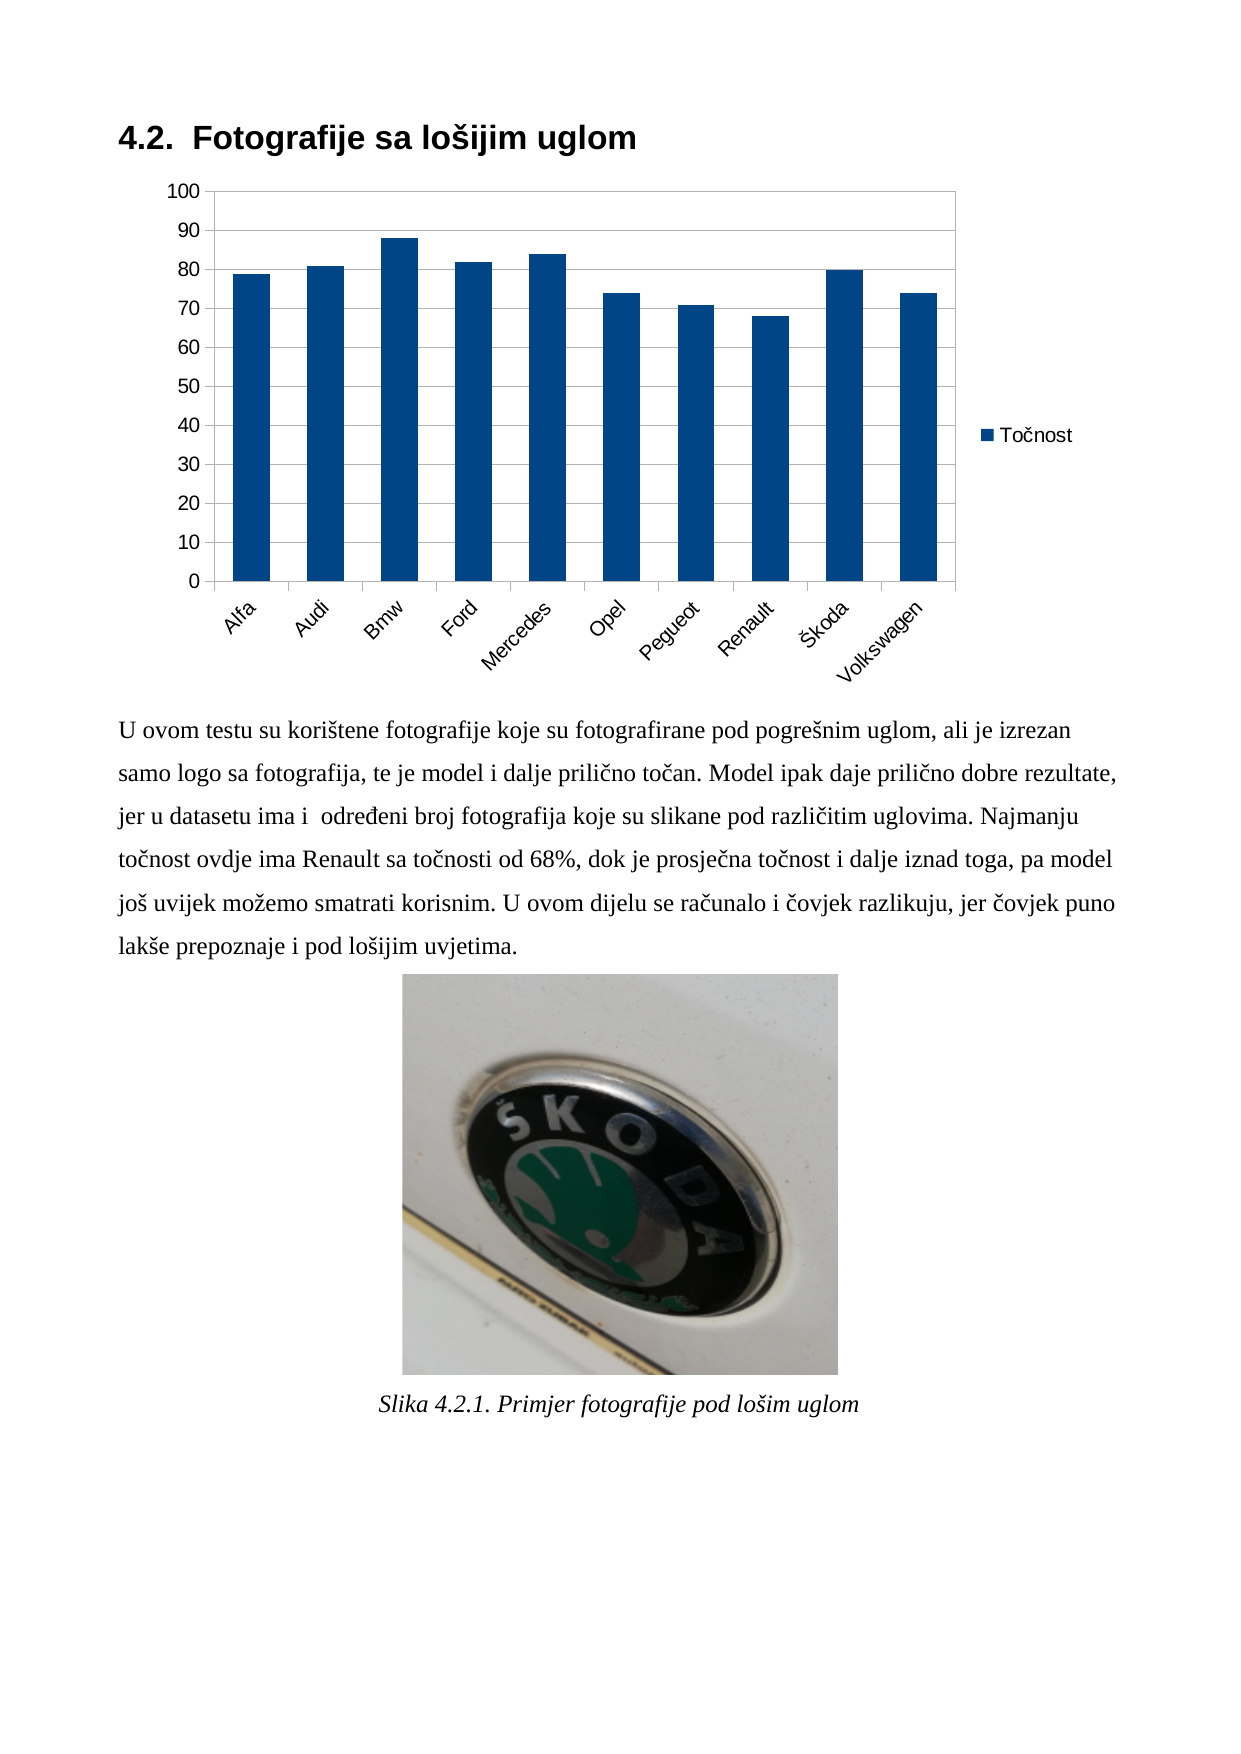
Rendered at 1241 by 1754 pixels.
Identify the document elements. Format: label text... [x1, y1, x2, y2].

text U ovom testu su korištene fotografije koje su fotografirane pod pogrešnim uglom, ali je izrezan samo logo sa fotografija, te je model i dalje prilično točan. Model ipak daje prilično dobre rezultate, jer u datasetu ima i određeni broj fotografija koje su slikane pod različitim uglovima. Najmanju točnost ovdje ima Renault sa točnosti od 68%, dok je prosječna točnost i dalje iznad toga, pa model još uvijek možemo smatrati korisnim. U ovom dijelu se računalo i čovjek razlikuju, jer čovjek puno lakše prepoznaje i pod lošijim uvjetima. [118, 169, 1122, 959]
picture [402, 974, 838, 1375]
subtitle Fotografije sa lošijim uglom [118, 118, 1122, 157]
text Slika 4.2.1. Primjer fotografije pod lošim uglom [118, 988, 1122, 1417]
